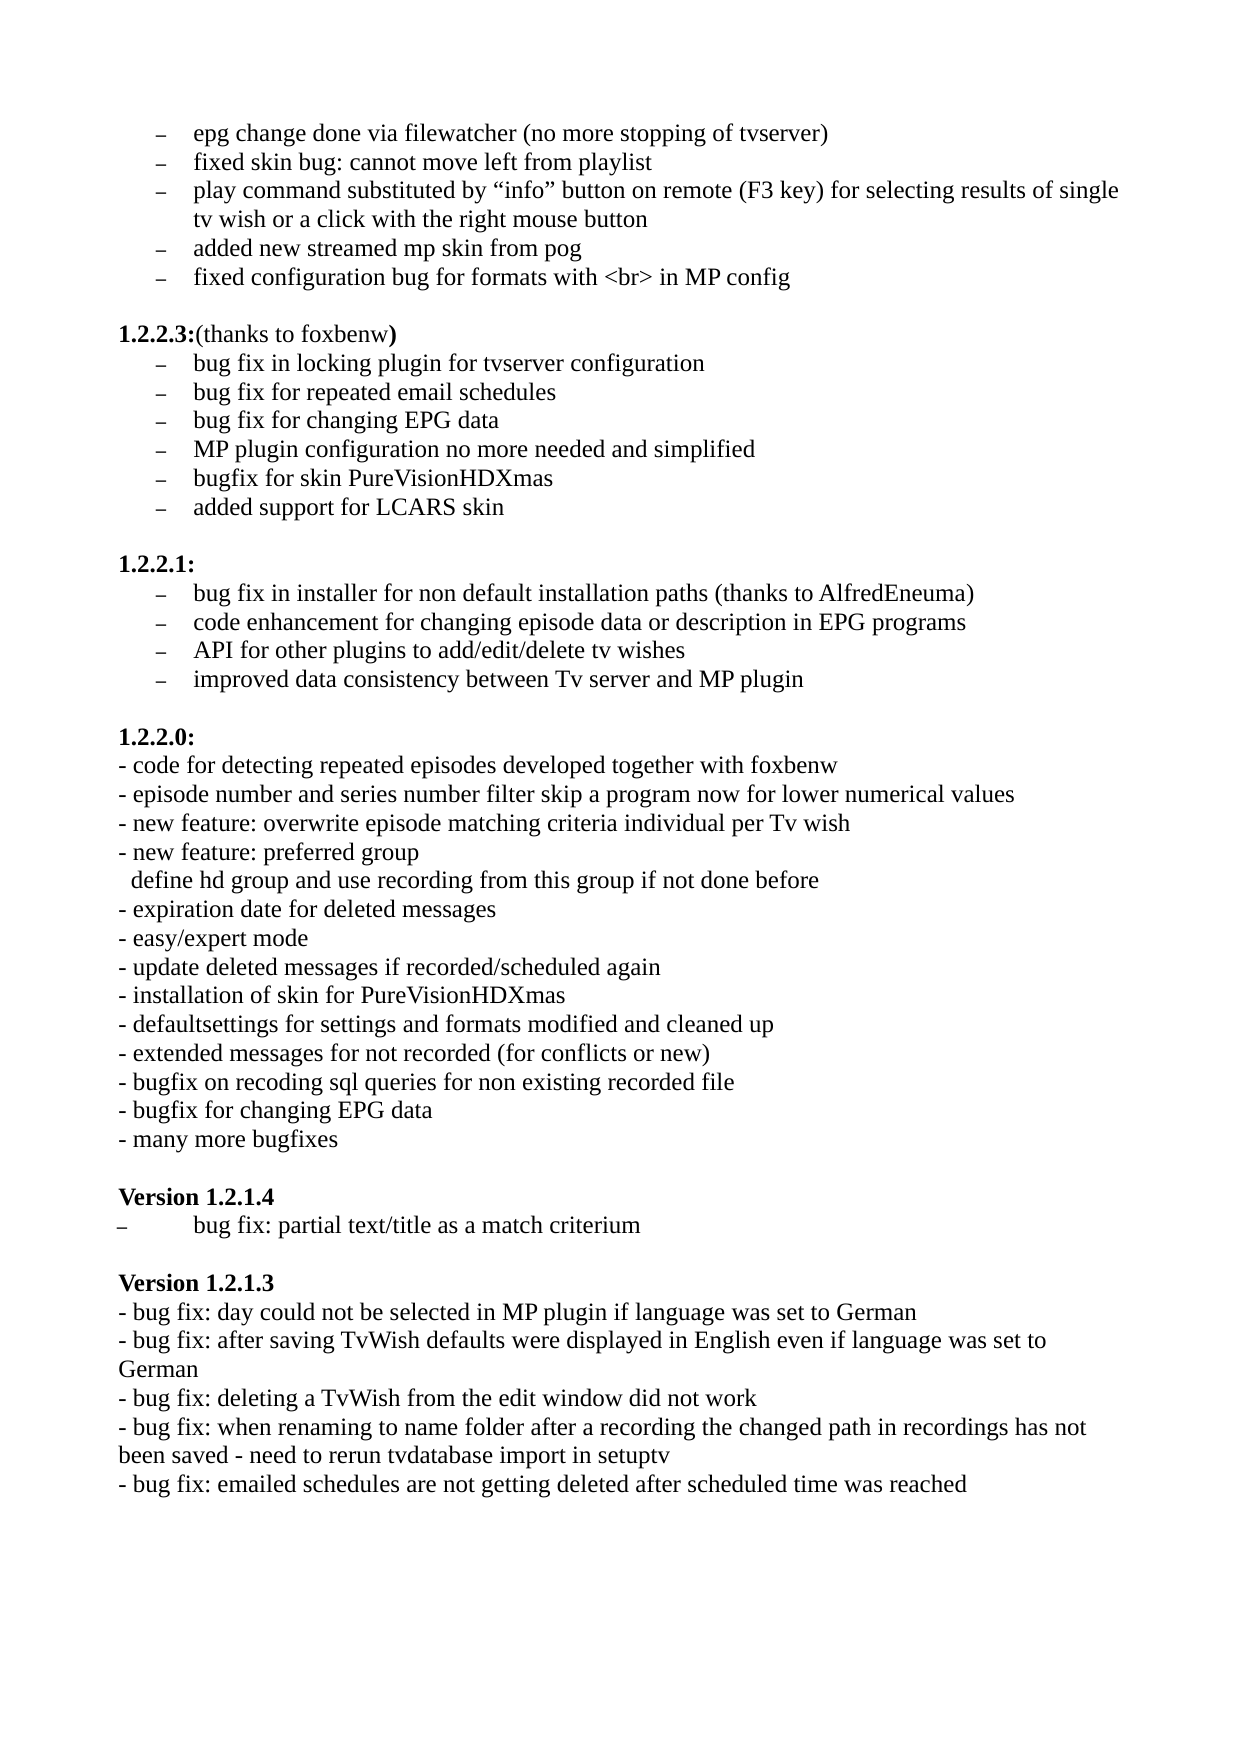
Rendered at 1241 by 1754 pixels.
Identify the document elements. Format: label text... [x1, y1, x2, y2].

list bug fix: partial text/title as a match criterium [117, 1211, 1122, 1239]
list bug fix for repeated email schedules [156, 377, 1122, 406]
text - episode number and series number filter skip a program now for lower numerical values [118, 779, 1122, 808]
text - new feature: preferred group [118, 837, 1122, 866]
list bug fix in locking plugin for tvserver configuration [156, 348, 1122, 377]
text - bug fix: day could not be selected in MP plugin if language was set to German [118, 1297, 1122, 1326]
text Version 1.2.1.4 [118, 1182, 1122, 1211]
text - many more bugfixes [118, 1124, 1122, 1153]
text - bug fix: when renaming to name folder after a recording the changed path in recordings has not been saved - need to rerun tvdatabase import in setuptv [118, 1412, 1122, 1469]
list fixed skin bug: cannot move left from playlist [156, 147, 1122, 176]
list bug fix for changing EPG data [156, 406, 1122, 434]
list added support for LCARS skin [156, 492, 1122, 521]
text - defaultsettings for settings and formats modified and cleaned up [118, 1009, 1122, 1038]
text - expiration date for deleted messages [118, 894, 1122, 923]
text define hd group and use recording from this group if not done before [118, 866, 1122, 894]
text - bug fix: after saving TvWish defaults were displayed in English even if language was set to German [118, 1326, 1122, 1383]
text - extended messages for not recorded (for conflicts or new) [118, 1038, 1122, 1067]
list epg change done via filewatcher (no more stopping of tvserver) [156, 118, 1122, 147]
list code enhancement for changing episode data or description in EPG programs [156, 607, 1122, 636]
text - bugfix for changing EPG data [118, 1096, 1122, 1124]
text 1.2.2.3:(thanks to foxbenw) [118, 319, 1122, 348]
text 1.2.2.0: [118, 722, 1122, 751]
text - new feature: overwrite episode matching criteria individual per Tv wish [118, 808, 1122, 837]
list play command substituted by “info” button on remote (F3 key) for selecting results of single tv wish or a click with the right mouse button [156, 176, 1122, 233]
text - installation of skin for PureVisionHDXmas [118, 981, 1122, 1009]
list improved data consistency between Tv server and MP plugin [156, 664, 1122, 693]
list bugfix for skin PureVisionHDXmas [156, 463, 1122, 492]
text - bugfix on recoding sql queries for non existing recorded file [118, 1067, 1122, 1096]
list ^ Version 1.2.1.3 [0, 1268, 1122, 1297]
list MP plugin configuration no more needed and simplified [156, 434, 1122, 463]
text - bug fix: deleting a TvWish from the edit window did not work [118, 1383, 1122, 1412]
text - update deleted messages if recorded/scheduled again [118, 952, 1122, 981]
text - bug fix: emailed schedules are not getting deleted after scheduled time was reached [118, 1469, 1122, 1498]
text - easy/expert mode [118, 923, 1122, 952]
list bug fix in installer for non default installation paths (thanks to AlfredEneuma) [156, 578, 1122, 607]
text - code for detecting repeated episodes developed together with foxbenw [118, 751, 1122, 779]
list fixed configuration bug for formats with <br> in MP config [156, 262, 1122, 291]
list API for other plugins to add/edit/delete tv wishes [156, 636, 1122, 664]
list added new streamed mp skin from pog [156, 233, 1122, 262]
text 1.2.2.1: [118, 549, 1122, 578]
